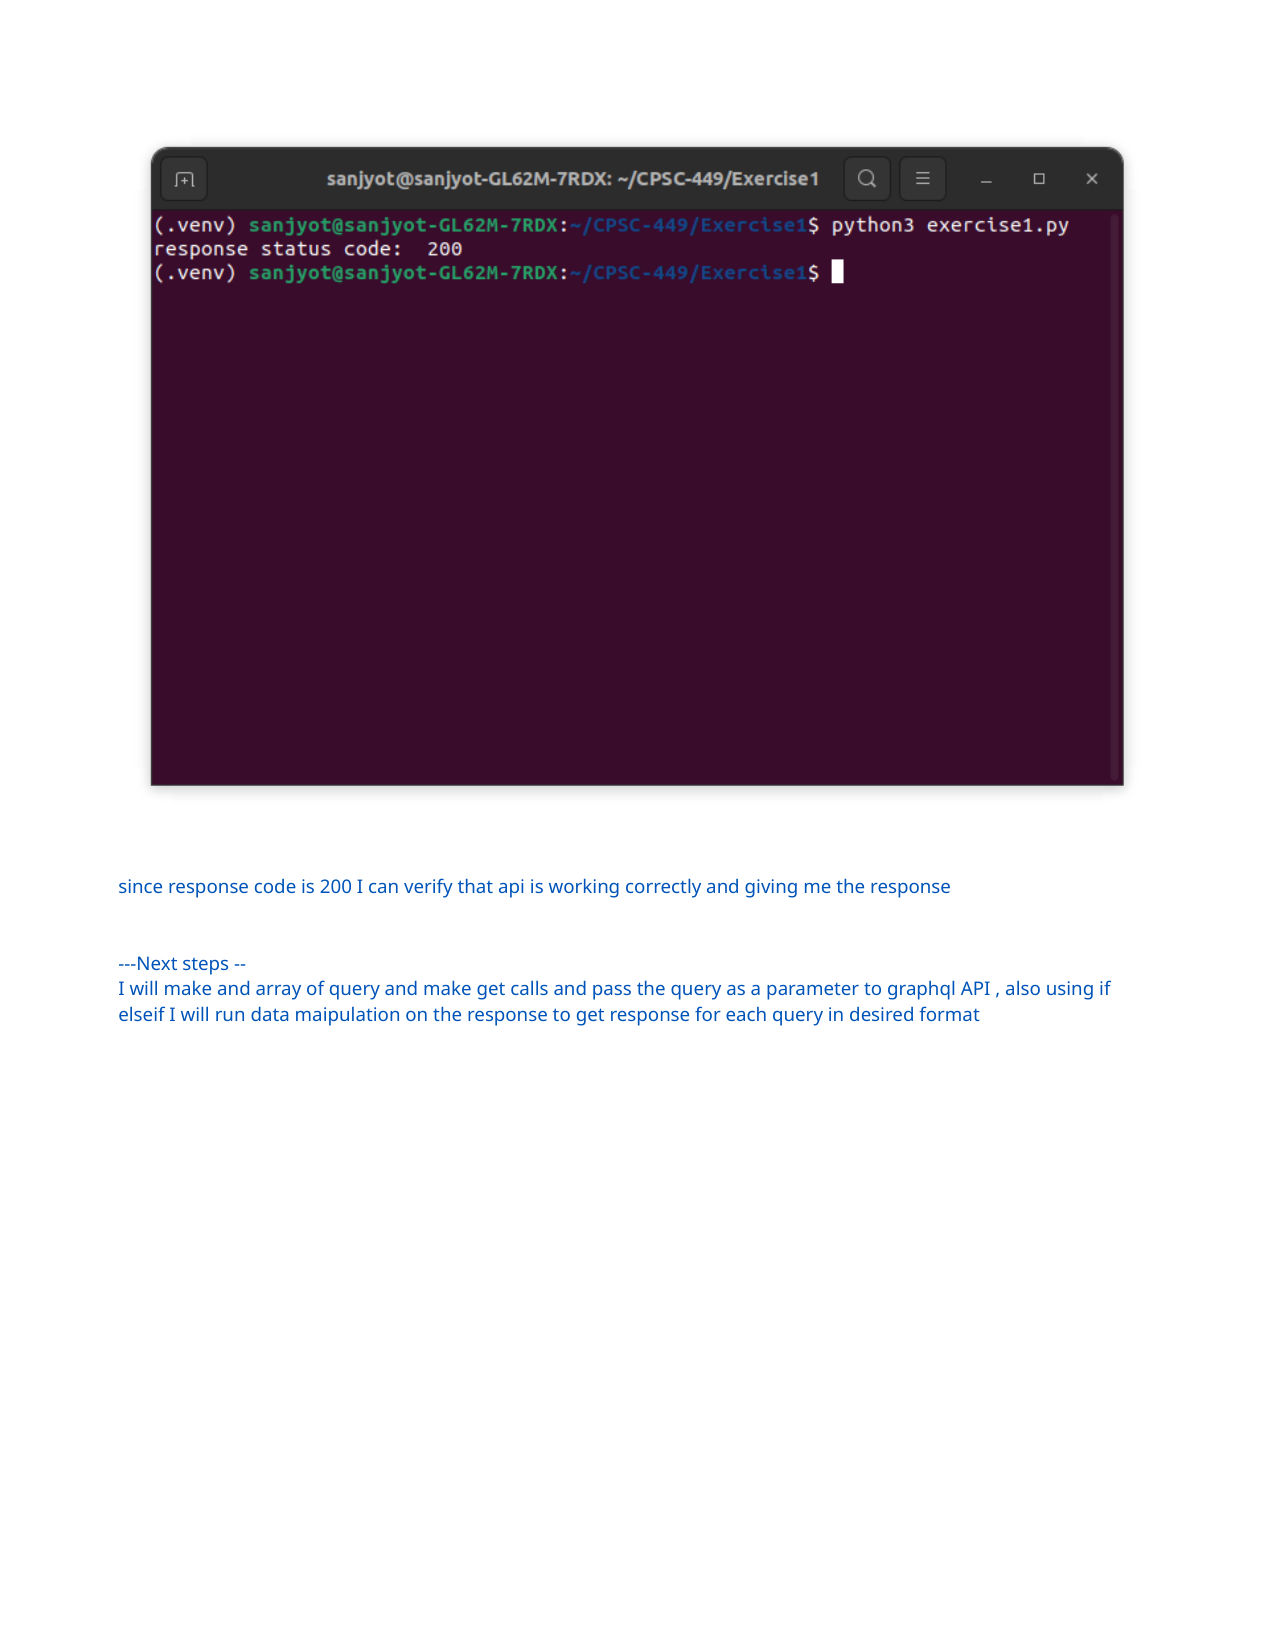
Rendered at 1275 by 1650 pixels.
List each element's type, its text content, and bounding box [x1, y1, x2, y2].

text since response code is 200 I can verify that api is working correctly and giving me the response ---Next steps -- I will make and array of query and make get calls and pass the query as a parameter to graphql API , also using if elseif I will run data maipulation on the response to get response for each query in desired format [118, 823, 1157, 1052]
picture [118, 118, 1157, 823]
